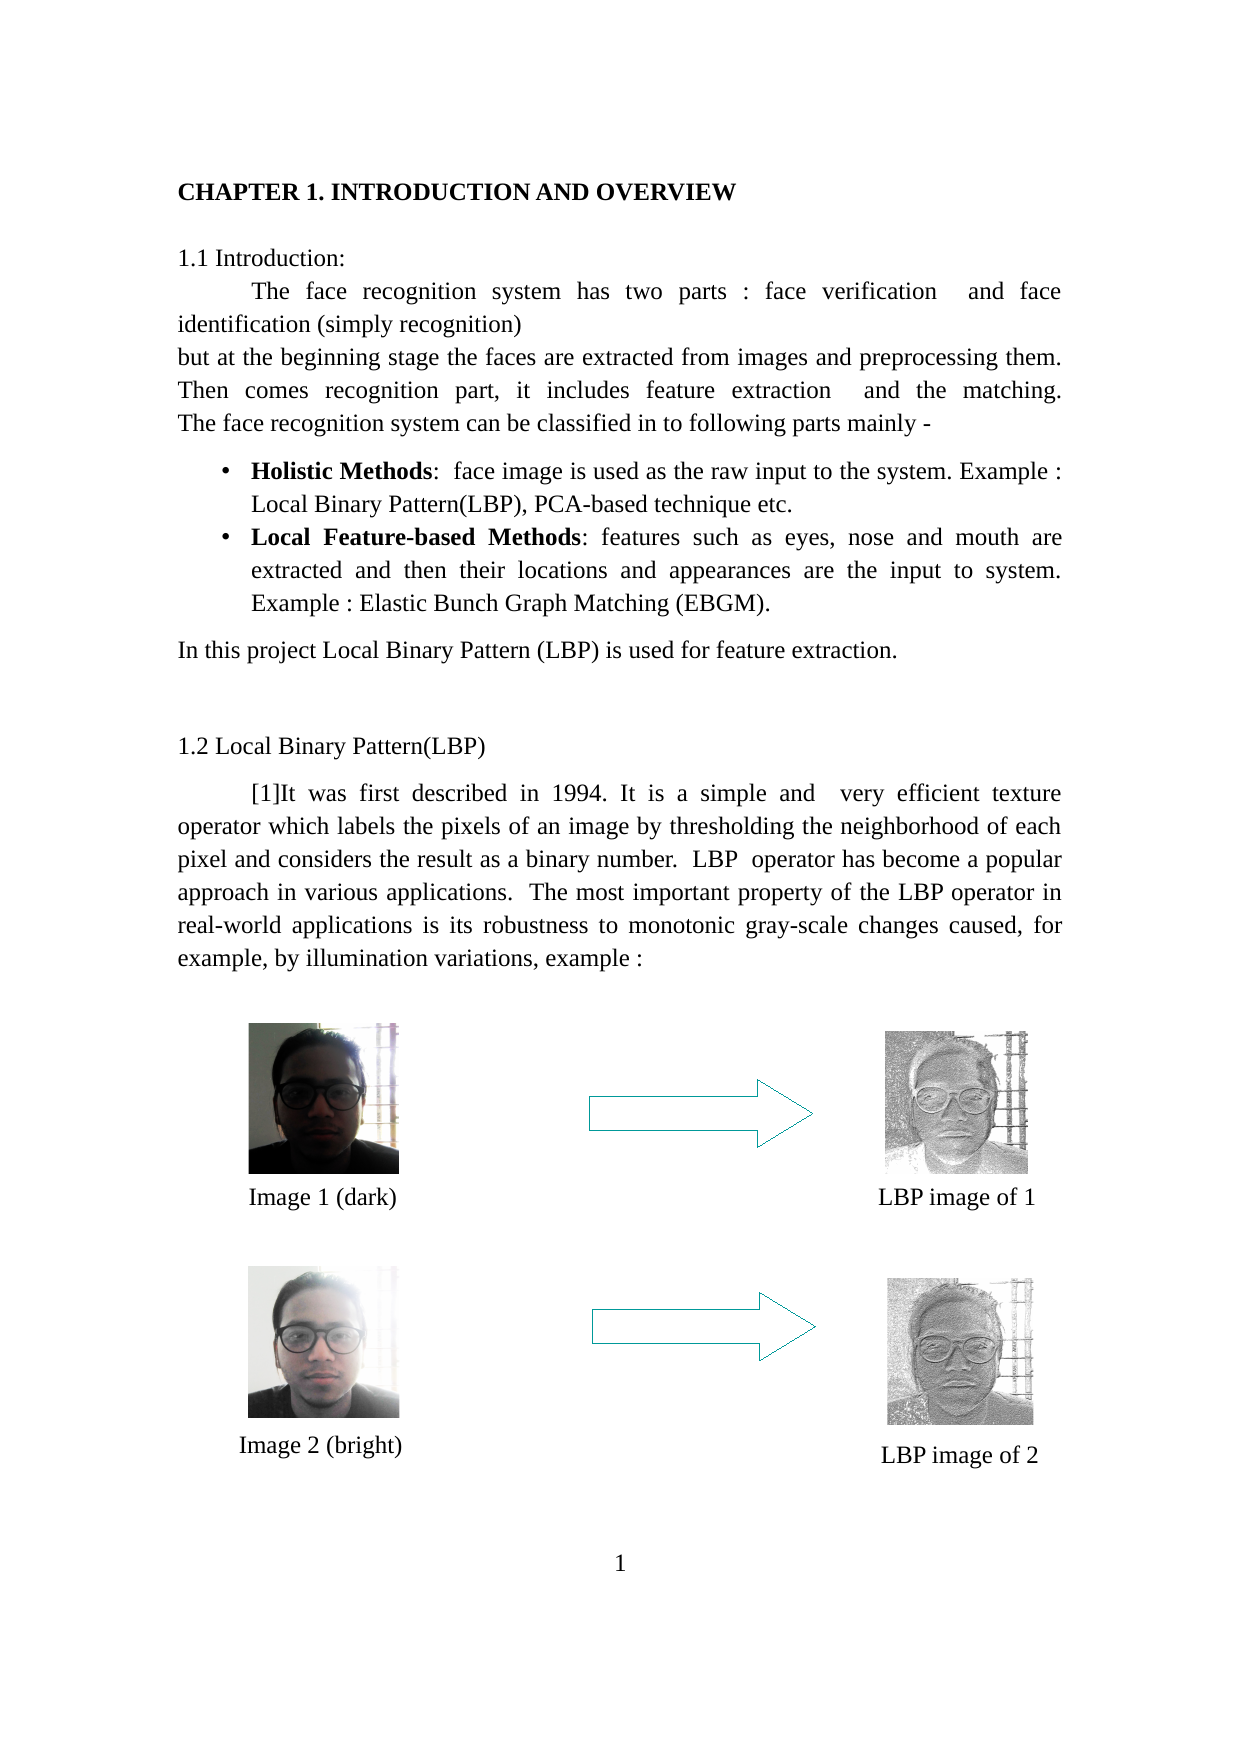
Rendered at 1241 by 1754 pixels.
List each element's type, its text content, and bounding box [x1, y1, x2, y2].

list Holistic Methods: face image is used as the raw input to the system. Example : Local Binary Pattern(LBP), PCA-based technique etc. [221, 456, 1063, 518]
text but at the beginning stage the faces are extracted from images and preprocessing them. Then comes recognition part, it includes feature extraction and the matching. The face recognition system can be classified in to following parts mainly - [177, 342, 1063, 437]
picture [248, 1266, 400, 1418]
picture [885, 1031, 1028, 1174]
text [1]It was first described in 1994. It is a simple and very efficient texture operator which labels the pixels of an image by thresholding the neighborhood of each pixel and considers the result as a binary number. LBP operator has become a popular approach in various applications. The most important property of the LBP operator in real-world applications is its robustness to monotonic gray-scale changes caused, for example, by illumination variations, example : [177, 778, 1063, 972]
picture [248, 1023, 399, 1174]
list Local Feature-based Methods: features such as eyes, nose and mouth are extracted and then their locations and appearances are the input to system. Example : Elastic Bunch Graph Matching (EBGM). [221, 522, 1063, 617]
text In this project Local Binary Pattern (LBP) is used for feature extraction. [177, 636, 1063, 664]
text 1.2 Local Binary Pattern(LBP) [177, 731, 1063, 759]
picture [887, 1278, 1034, 1425]
text The face recognition system has two parts : face verification and face identification (simply recognition) [177, 276, 1063, 338]
text 1.1 Introduction: [177, 243, 1063, 272]
text CHAPTER 1. INTRODUCTION AND OVERVIEW [177, 177, 1063, 206]
